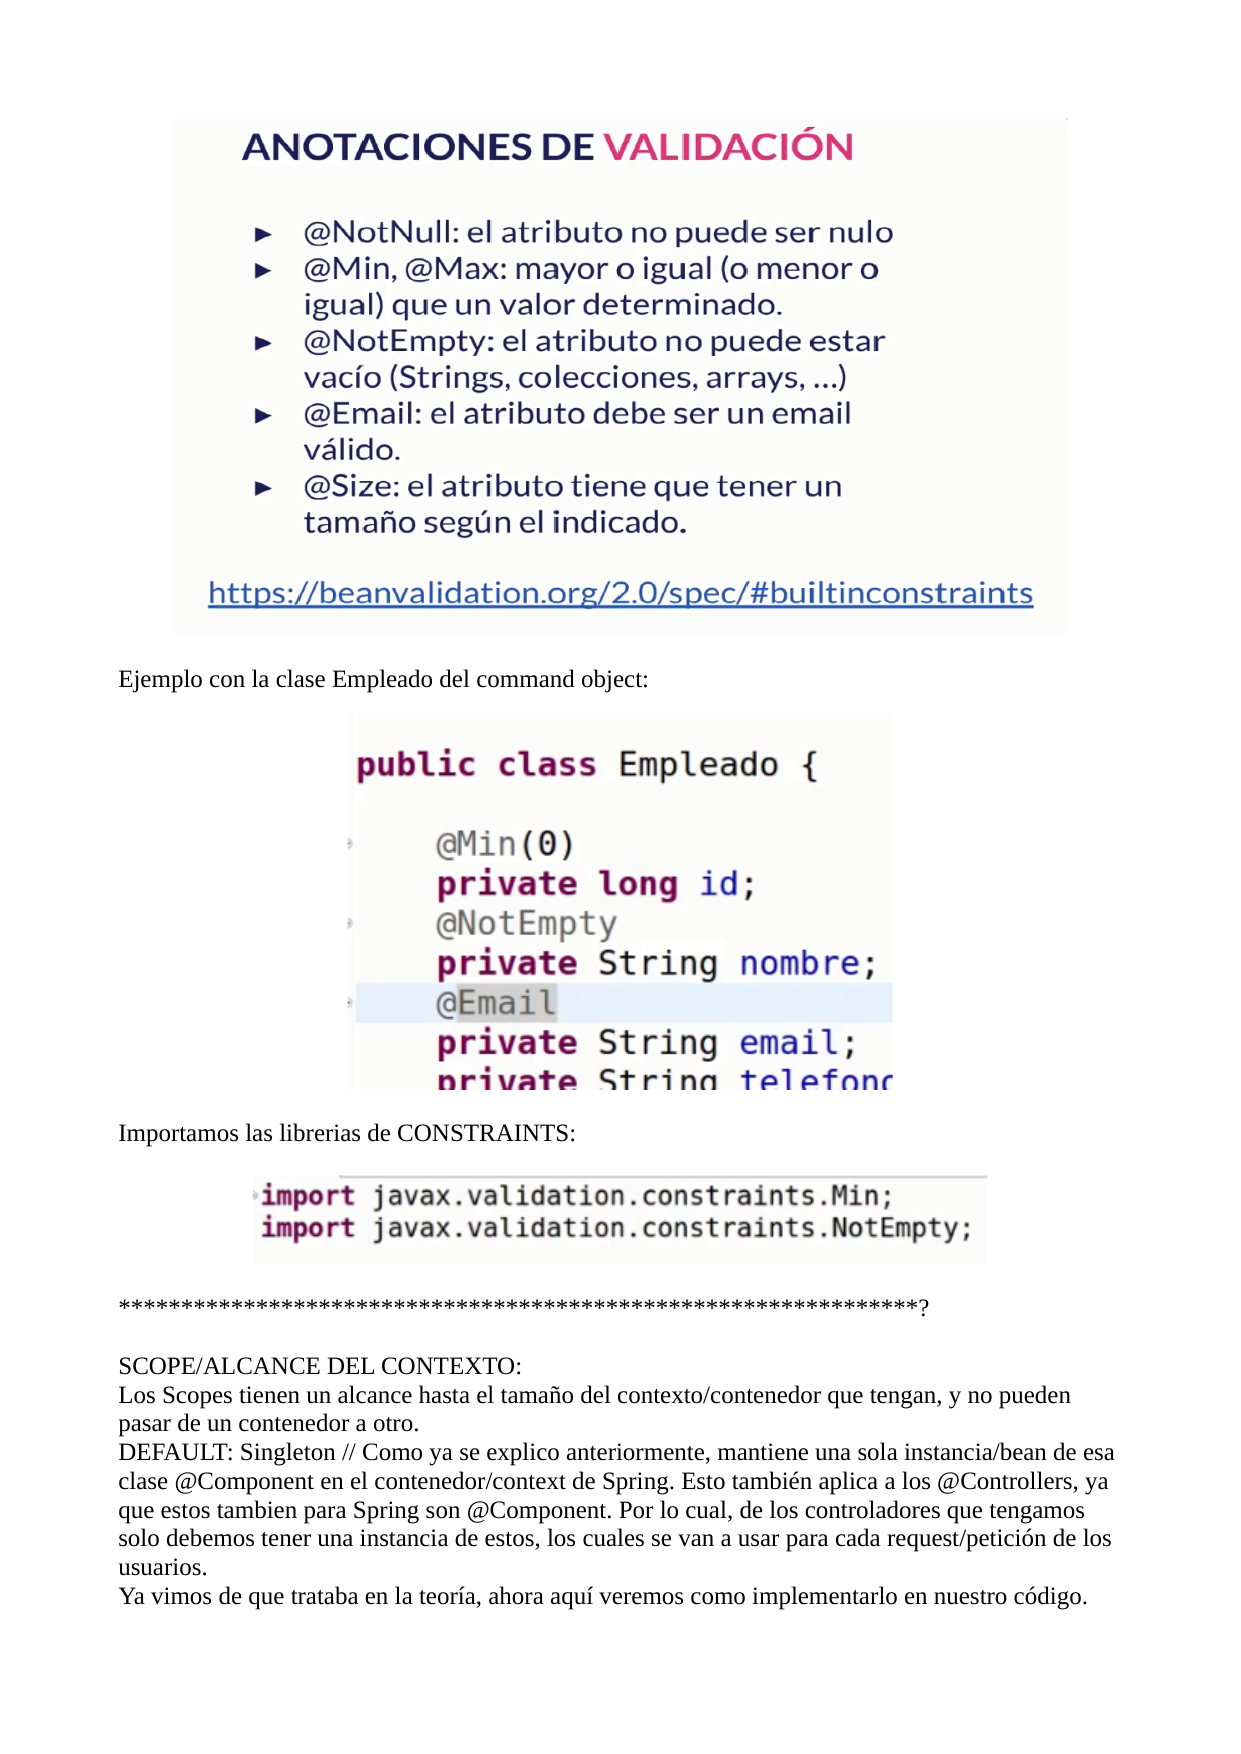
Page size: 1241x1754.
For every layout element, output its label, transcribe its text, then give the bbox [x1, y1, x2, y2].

picture [172, 118, 1068, 635]
picture [347, 713, 893, 1090]
text Los Scopes tienen un alcance hasta el tamaño del contexto/contenedor que tengan, y no pueden pasar de un contenedor a otro. [118, 1380, 1122, 1437]
text SCOPE/ALCANCE DEL CONTEXTO: [118, 1351, 1122, 1380]
picture [252, 1175, 988, 1265]
text DEFAULT: Singleton // Como ya se explico anteriormente, mantiene una sola instancia/bean de esa clase @Component en el contenedor/context de Spring. Esto también aplica a los @Controllers, ya que estos tambien para Spring son @Component. Por lo cual, de los controladores que tengamos solo debemos tener una instancia de estos, los cuales se van a usar para cada request/petición de los usuarios. [118, 1437, 1122, 1581]
text Importamos las librerias de CONSTRAINTS: [118, 1118, 1122, 1147]
text Ya vimos de que trataba en la teoría, ahora aquí veremos como implementarlo en nuestro código. [118, 1581, 1122, 1610]
text Ejemplo con la clase Empleado del command object: [118, 664, 1122, 692]
text ****************************************************************? [118, 1293, 1122, 1322]
